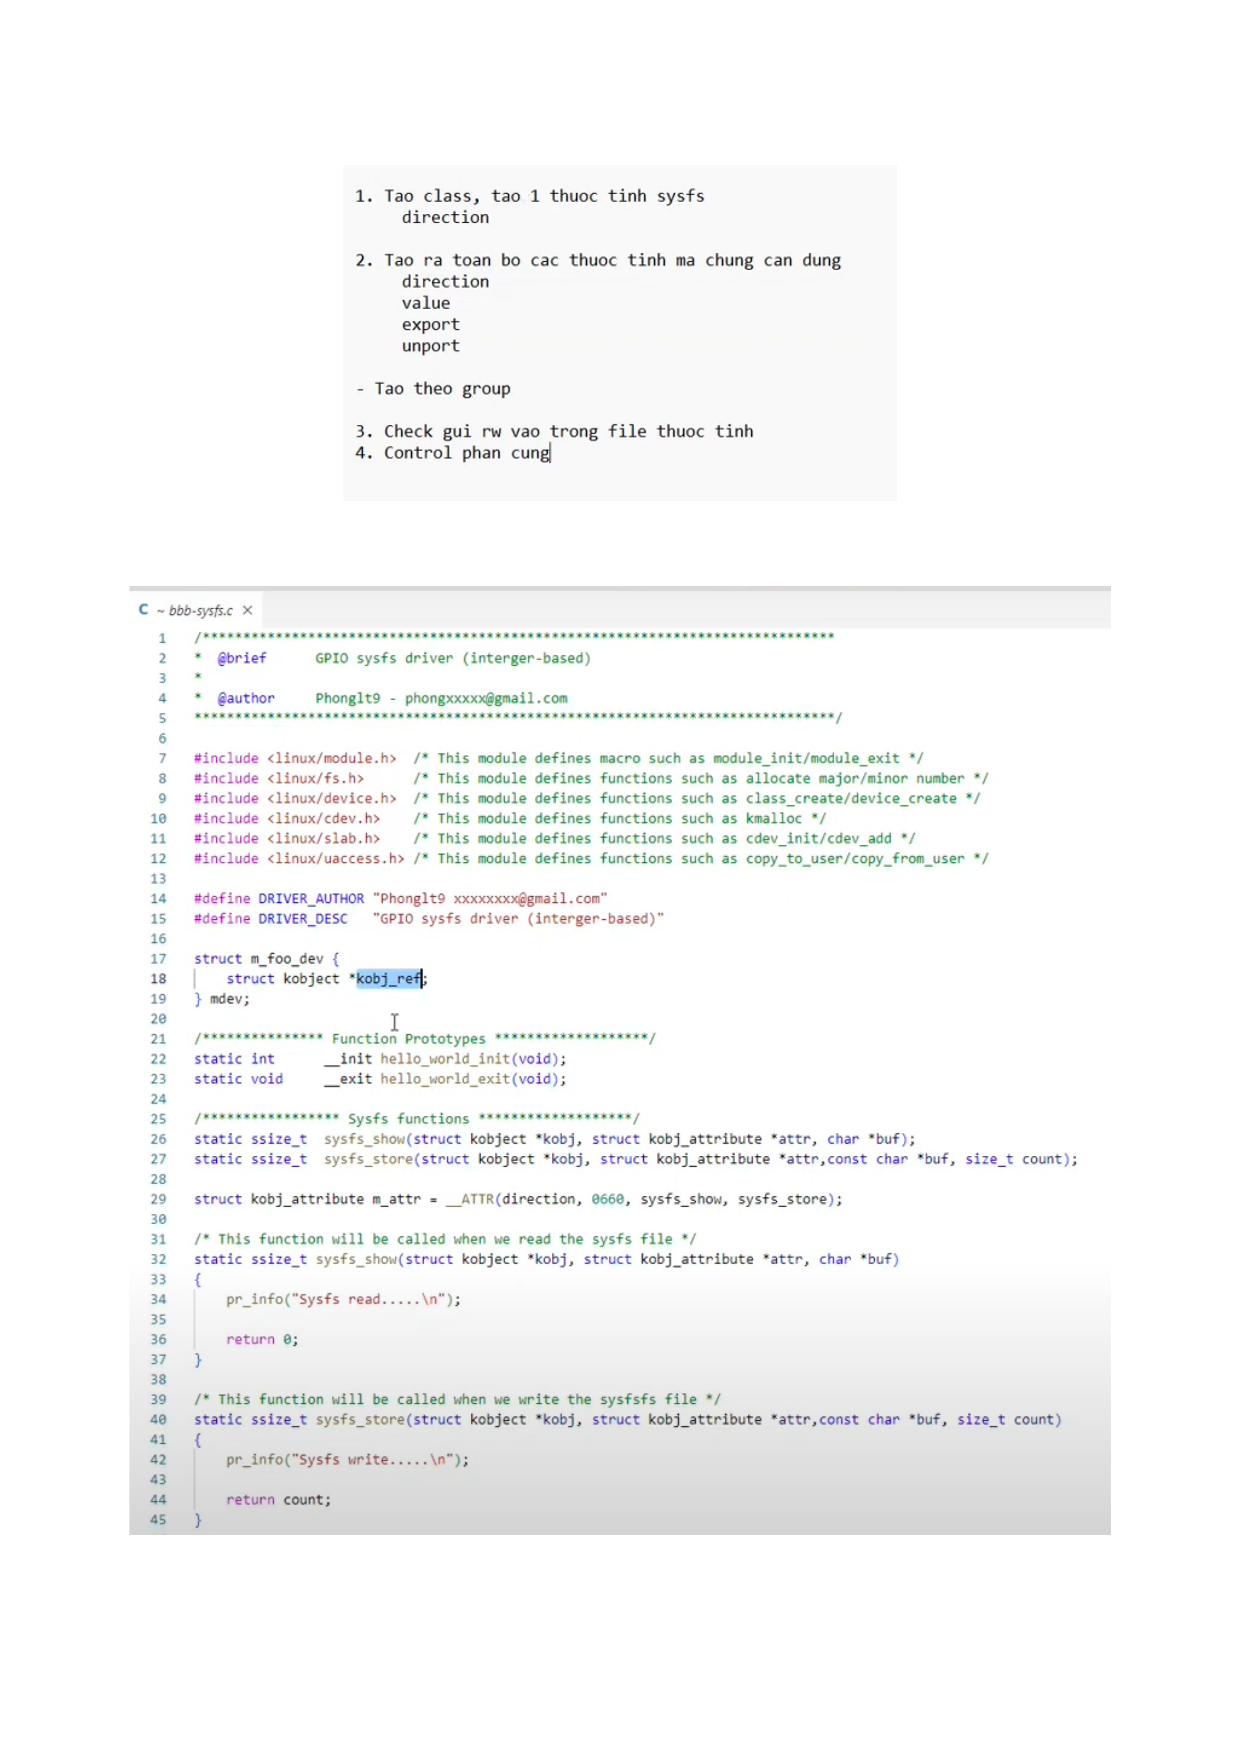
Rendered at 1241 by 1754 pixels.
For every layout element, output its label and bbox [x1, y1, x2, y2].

picture [129, 586, 1111, 1535]
picture [343, 165, 897, 501]
